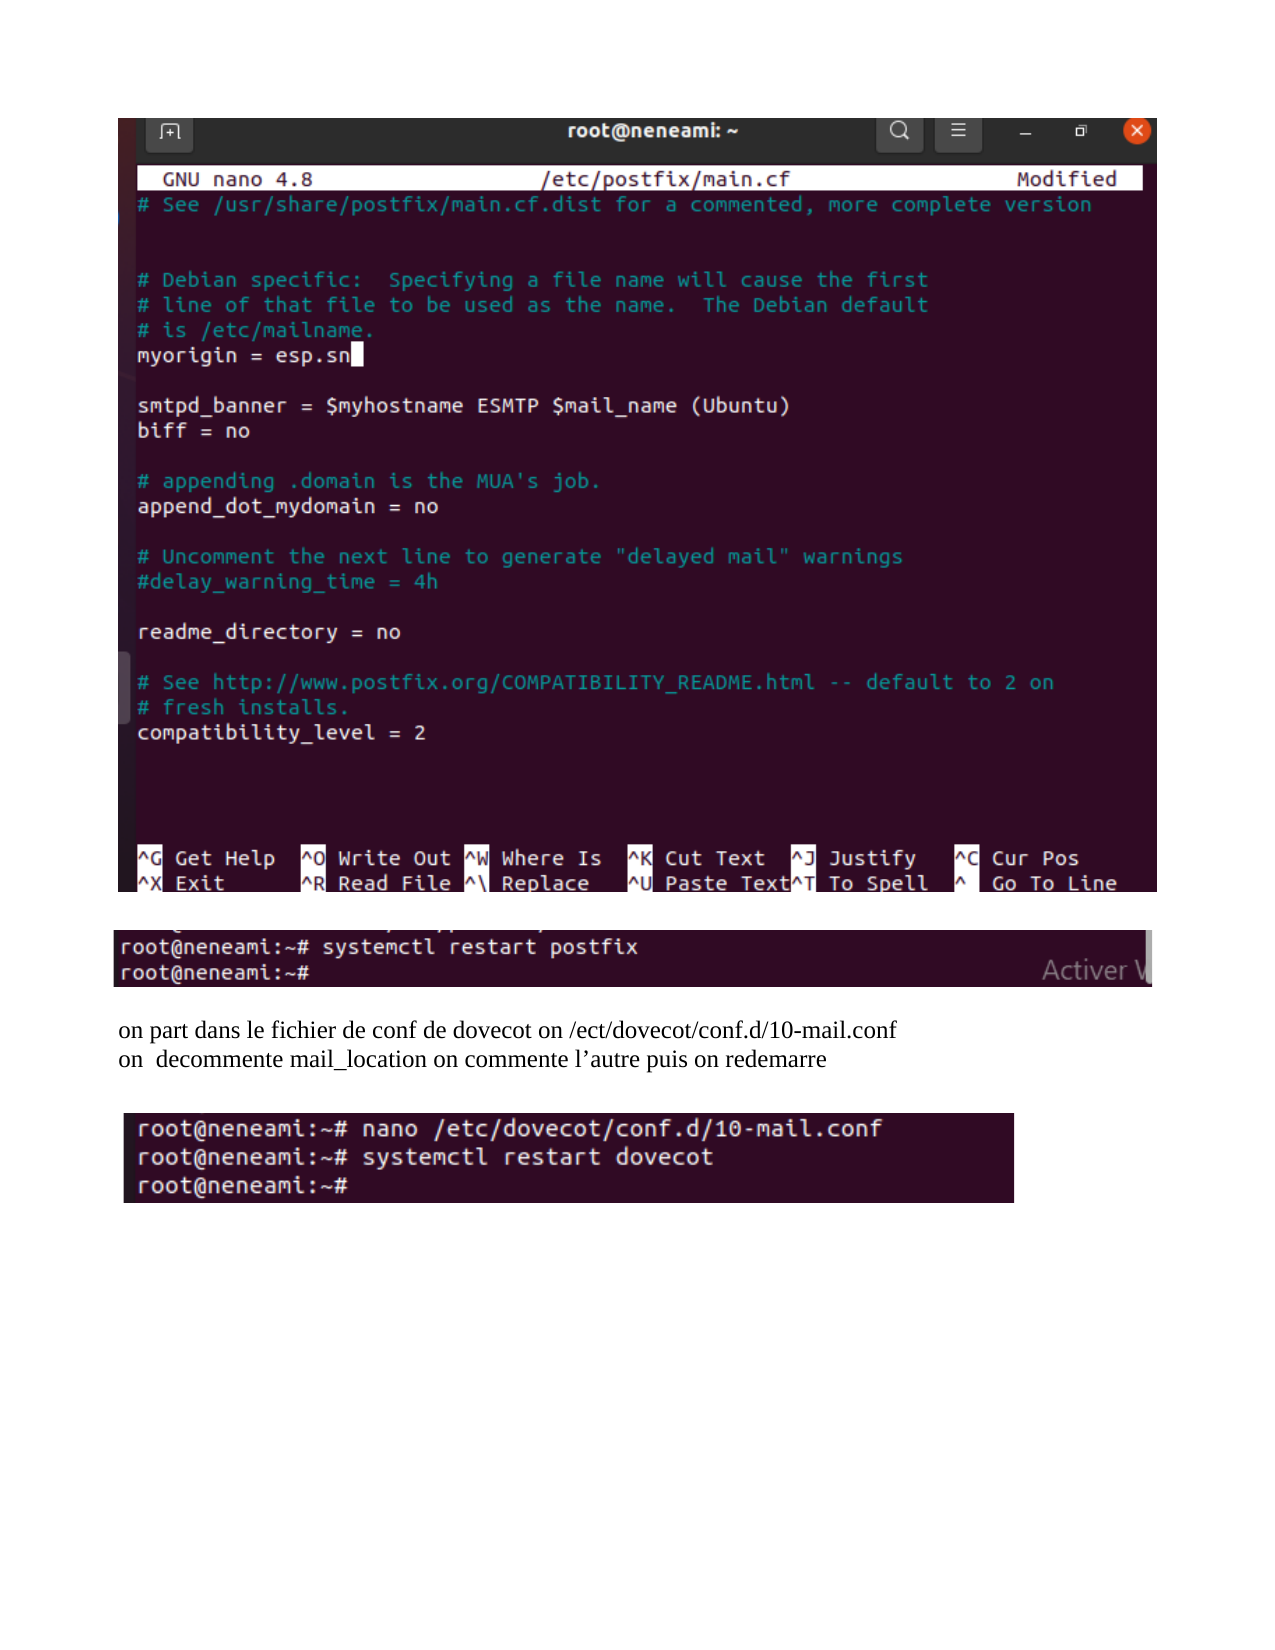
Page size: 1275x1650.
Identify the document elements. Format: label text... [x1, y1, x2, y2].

picture [113, 930, 1153, 987]
text on decommente mail_location on commente l’autre puis on redemarre [118, 1044, 1157, 1073]
picture [118, 118, 1157, 892]
text on part dans le fichier de conf de dovecot on /ect/dovecot/conf.d/10-mail.conf [118, 1015, 1157, 1044]
picture [123, 1113, 1015, 1203]
